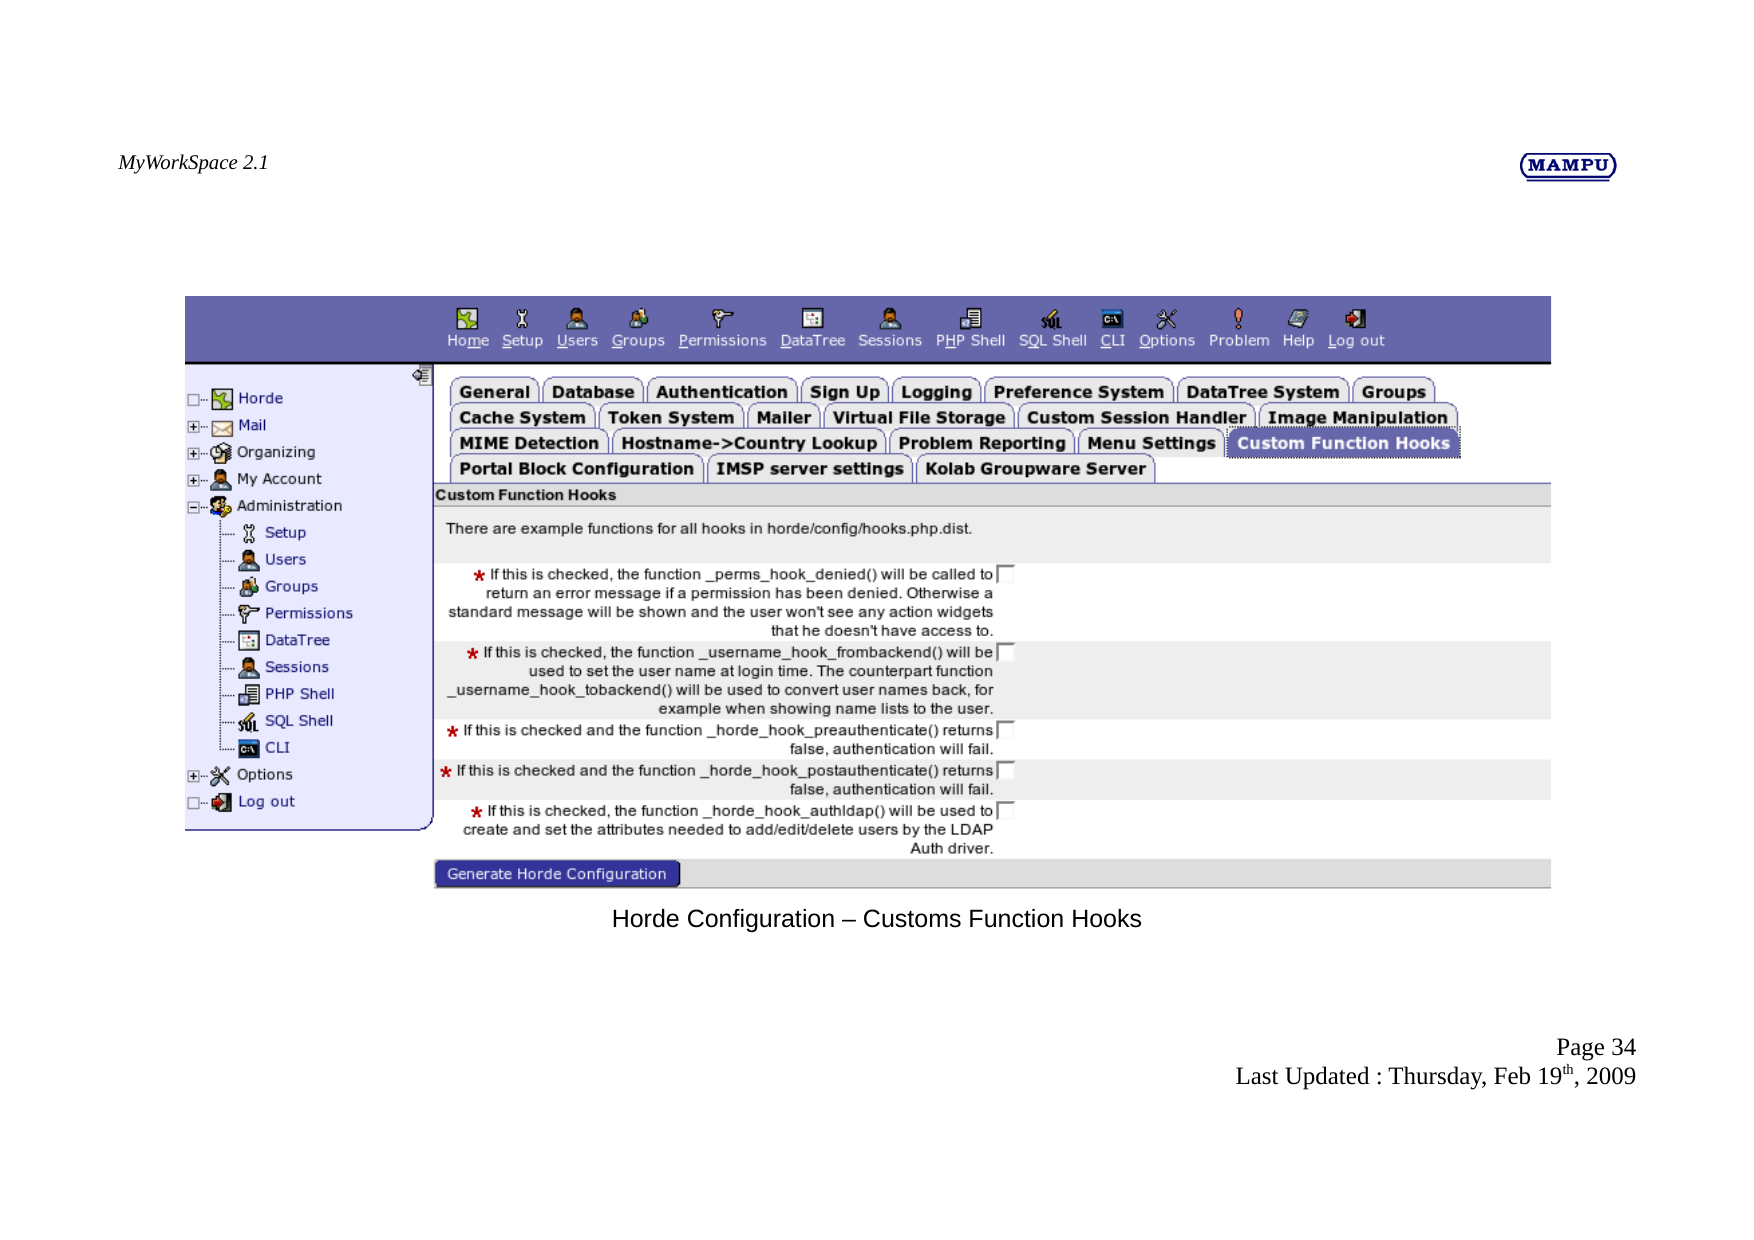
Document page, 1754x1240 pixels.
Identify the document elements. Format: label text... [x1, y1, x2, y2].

text Horde Configuration – Customs Function Hooks [118, 295, 1636, 933]
picture [185, 296, 1552, 890]
picture [1517, 150, 1622, 183]
